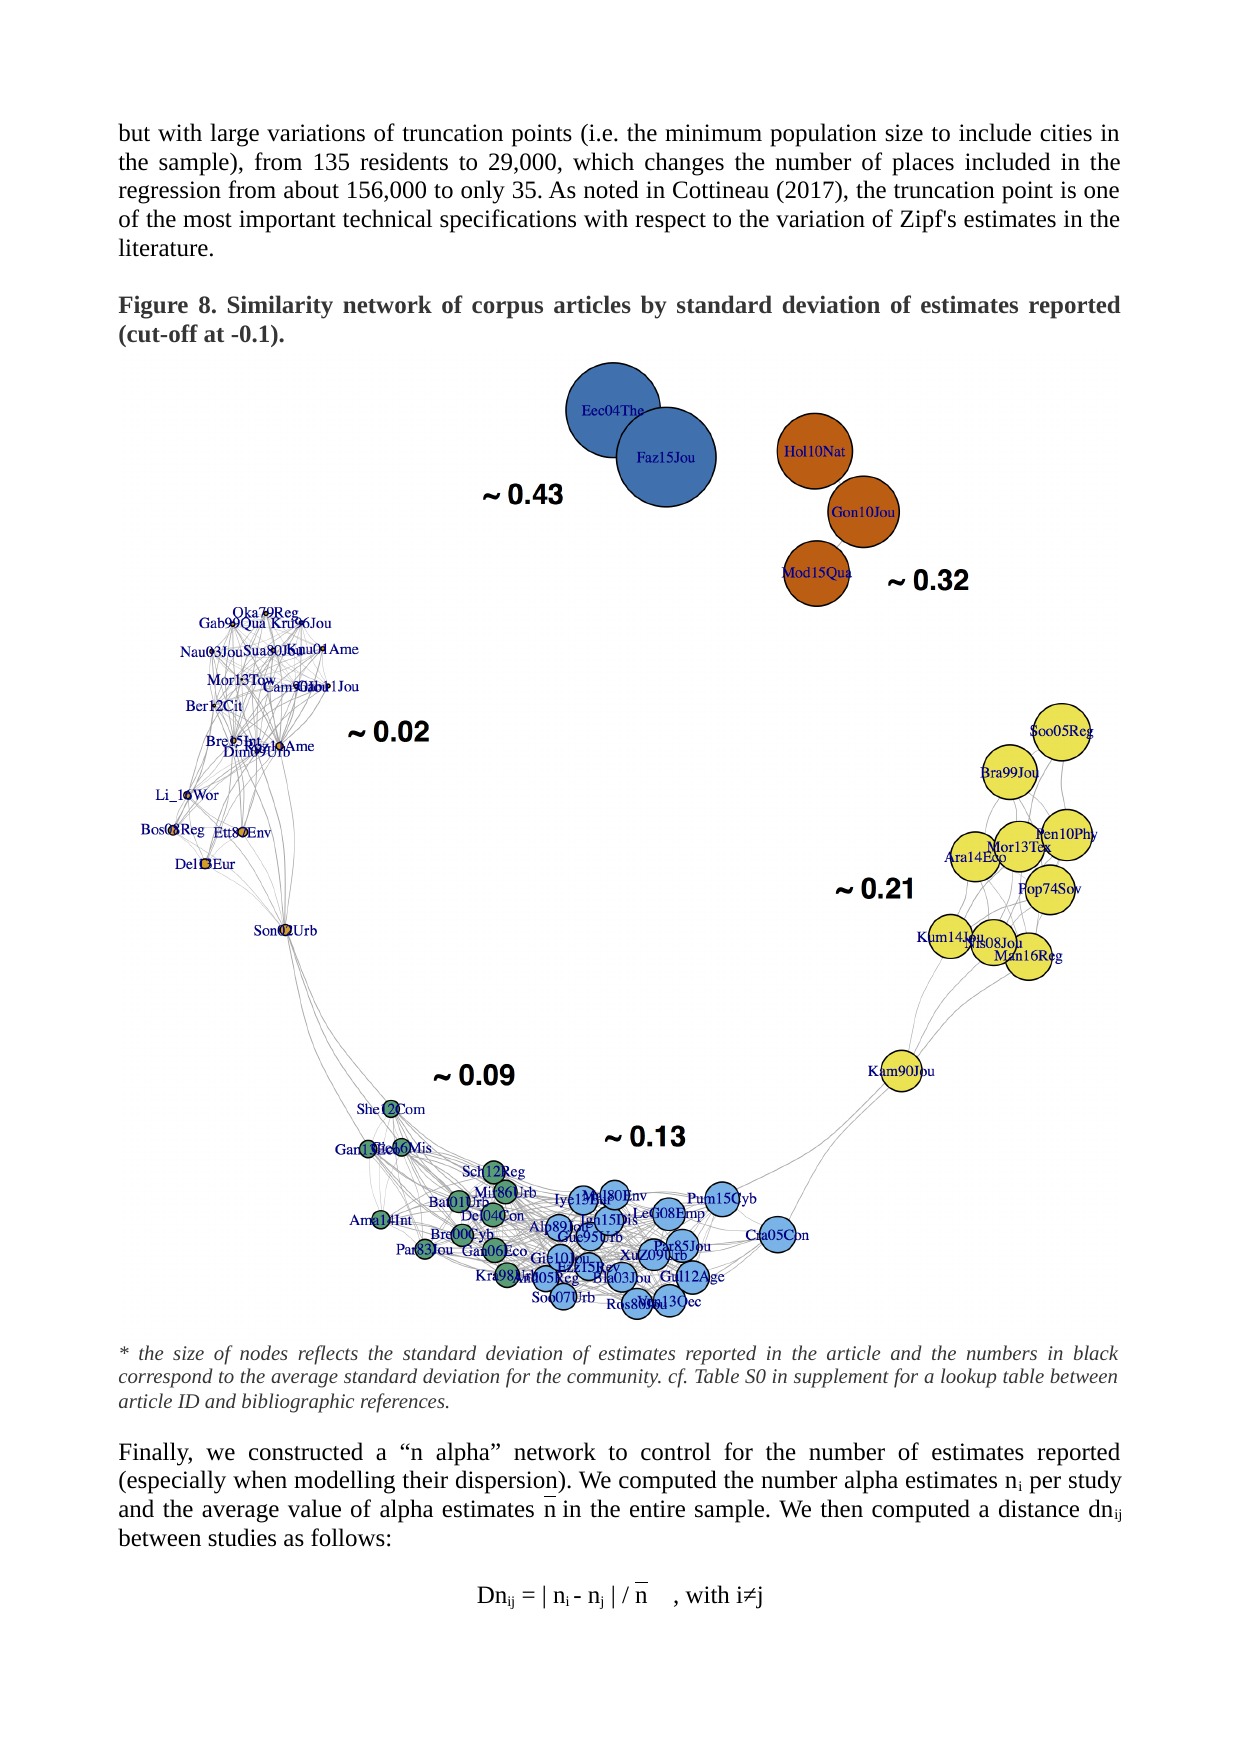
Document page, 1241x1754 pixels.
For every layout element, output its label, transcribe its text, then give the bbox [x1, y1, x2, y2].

text Finally, we constructed a “n alpha” network to control for the number of estimates reported (especially when modelling their dispersion). We computed the number alpha estimates ni per study and the average value of alpha estimates n in the entire sample. We then computed a distance dnij between studies as follows: [118, 1437, 1122, 1552]
text Dnij = | ni - nj | / n , with i≠j [118, 1580, 1122, 1609]
text * the size of nodes reflects the standard deviation of estimates reported in the article and the numbers in black correspond to the average standard deviation for the community. cf. Table S0 in supplement for a lookup table between article ID and bibliographic references. [118, 1341, 1122, 1413]
text Figure 8. Similarity network of corpus articles by standard deviation of estimates reported (cut-off at -0.1). [118, 291, 1122, 348]
picture [118, 348, 1123, 1341]
text but with large variations of truncation points (i.e. the minimum population size to include cities in the sample), from 135 residents to 29,000, which changes the number of places included in the regression from about 156,000 to only 35. As noted in Cottineau (2017), the truncation point is one of the most important technical specifications with respect to the variation of Zipf's estimates in the literature. [118, 118, 1122, 262]
